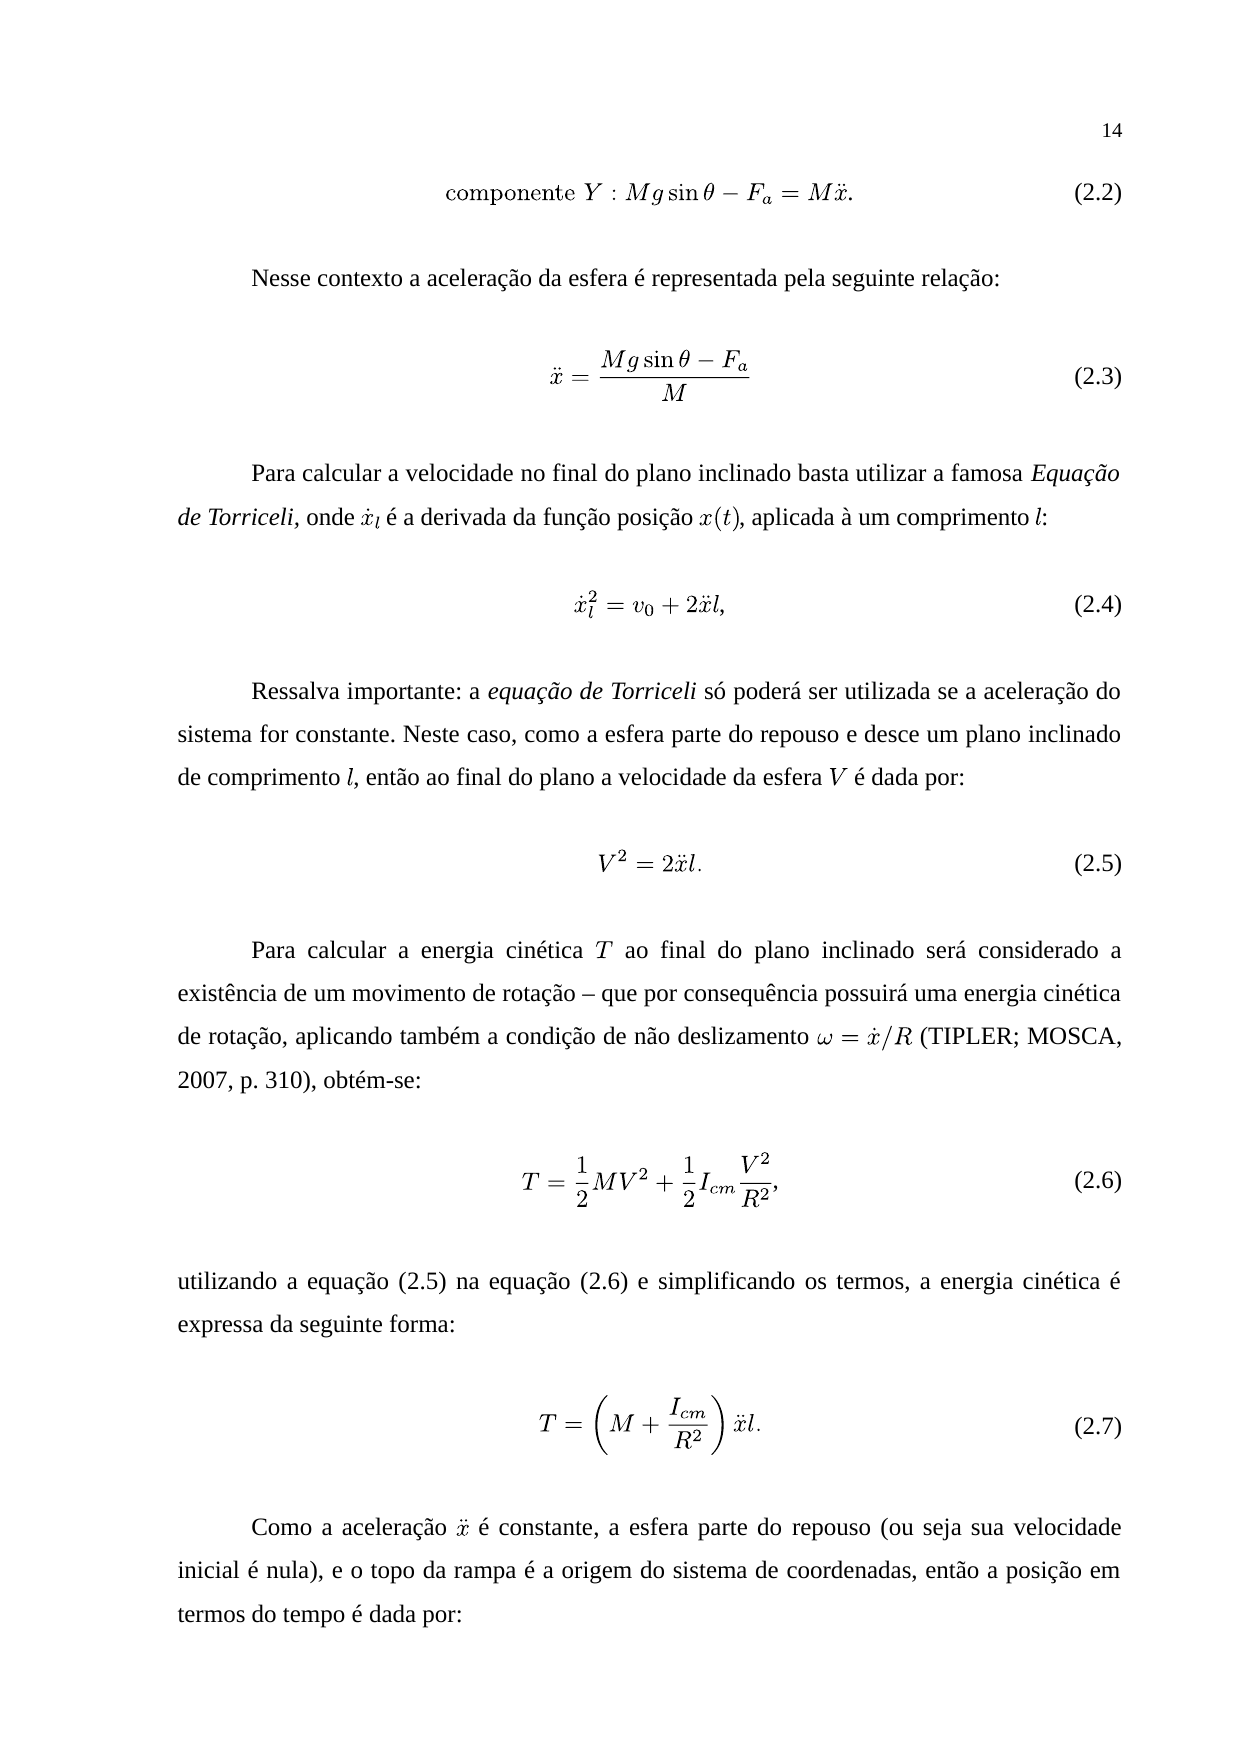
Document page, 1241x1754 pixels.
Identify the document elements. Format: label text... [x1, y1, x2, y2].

text [177, 1395, 605, 1455]
text Para calcular a energia cinética ao final do plano inclinado será considerado a existência de um movimento de rotação – que por consequência possuirá uma energia cinética de rotação, aplicando também a condição de não deslizamento (TIPLER; MOSCA, 2007, p. 310), obtém-se: [177, 935, 1122, 1094]
text (2.3) [684, 349, 1122, 401]
text [177, 349, 685, 401]
text Nesse contexto a aceleração da esfera é representada pela seguinte relação: [177, 263, 1122, 292]
text utilizando a equação (2.5) na equação (2.6) e simplificando os termos, a energia cinética é expressa da seguinte forma: [177, 1266, 1122, 1338]
text (2.7) [713, 1395, 1122, 1455]
text . (2.2) [177, 177, 1122, 206]
text , (2.6) [177, 1151, 1122, 1208]
text Como a aceleração é constante, a esfera parte do repouso (ou seja sua velocidade inicial é nula), e o topo da rampa é a origem do sistema de coordenadas, então a posição em termos do tempo é dada por: [177, 1512, 1122, 1627]
text , (2.4) [177, 589, 1122, 618]
text (2.5) [177, 848, 1122, 877]
text Ressalva importante: a equação de Torriceli só poderá ser utilizada se a aceleração do sistema for constante. Neste caso, como a esfera parte do repouso e desce um plano inclinado de comprimento , então ao final do plano a velocidade da esfera é dada por: [177, 676, 1122, 791]
text Para calcular a velocidade no final do plano inclinado basta utilizar a famosa Equação de Torriceli, onde é a derivada da função posição , aplicada à um comprimento : [177, 458, 1122, 531]
